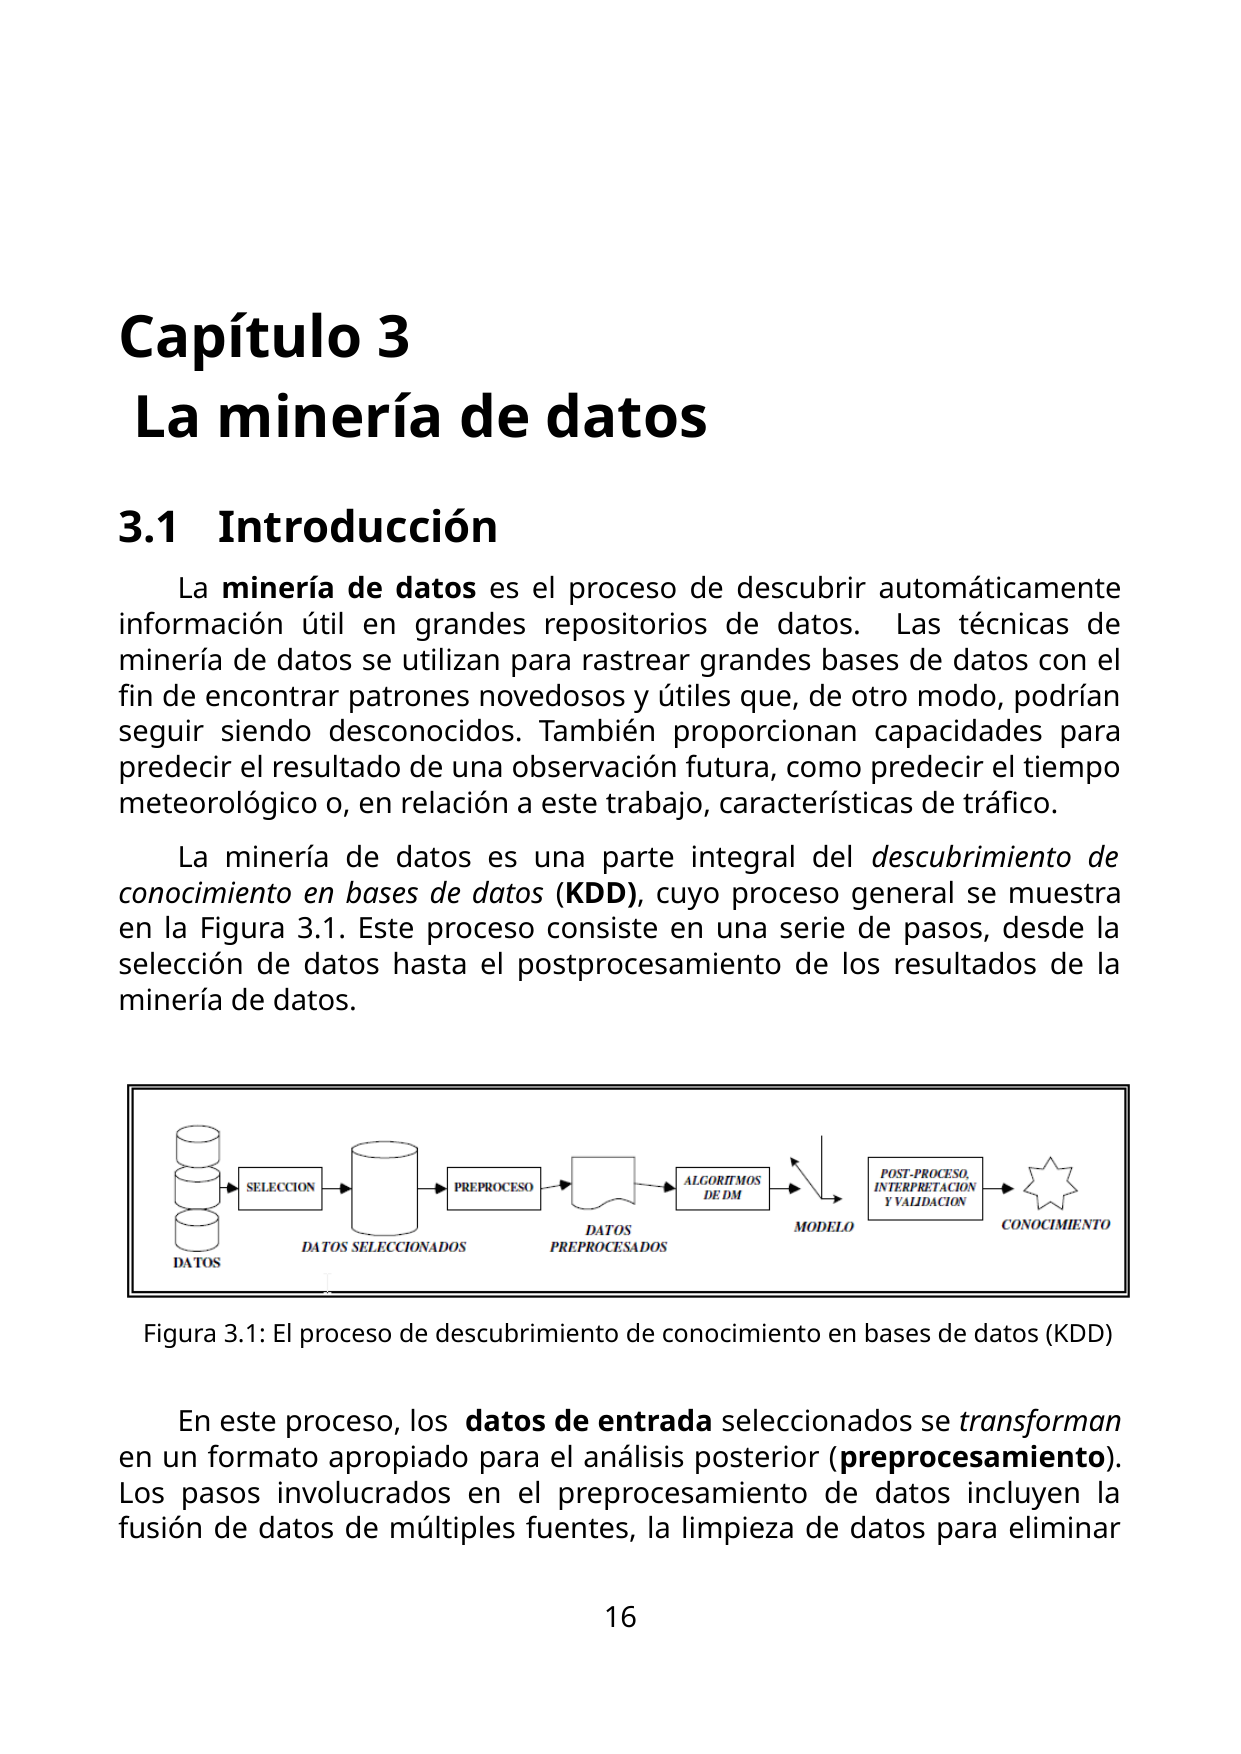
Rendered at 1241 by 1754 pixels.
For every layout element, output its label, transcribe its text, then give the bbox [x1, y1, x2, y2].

subtitle Introducción [118, 496, 1122, 555]
subtitle La minería de datos [118, 295, 1122, 454]
text La minería de datos es una parte integral del descubrimiento de conocimiento en bases de datos (KDD), cuyo proceso general se muestra en la Figura 3.1. Este proceso consiste en una serie de pasos, desde la selección de datos hasta el postprocesamiento de los resultados de la minería de datos. [118, 836, 1122, 1019]
picture [126, 1082, 1130, 1300]
text La minería de datos es el proceso de descubrir automáticamente información útil en grandes repositorios de datos. Las técnicas de minería de datos se utilizan para rastrear grandes bases de datos con el fin de encontrar patrones novedosos y útiles que, de otro modo, podrían seguir siendo desconocidos. También proporcionan capacidades para predecir el resultado de una observación futura, como predecir el tiempo meteorológico o, en relación a este trabajo, características de tráfico. [118, 568, 1122, 822]
text Figura 3.1: El proceso de descubrimiento de conocimiento en bases de datos (KDD) [126, 1300, 1130, 1350]
text En este proceso, los datos de entrada seleccionados se transforman en un formato apropiado para el análisis posterior (preprocesamiento). Los pasos involucrados en el preprocesamiento de datos incluyen la fusión de datos de múltiples fuentes, la limpieza de datos para eliminar [118, 1401, 1122, 1547]
